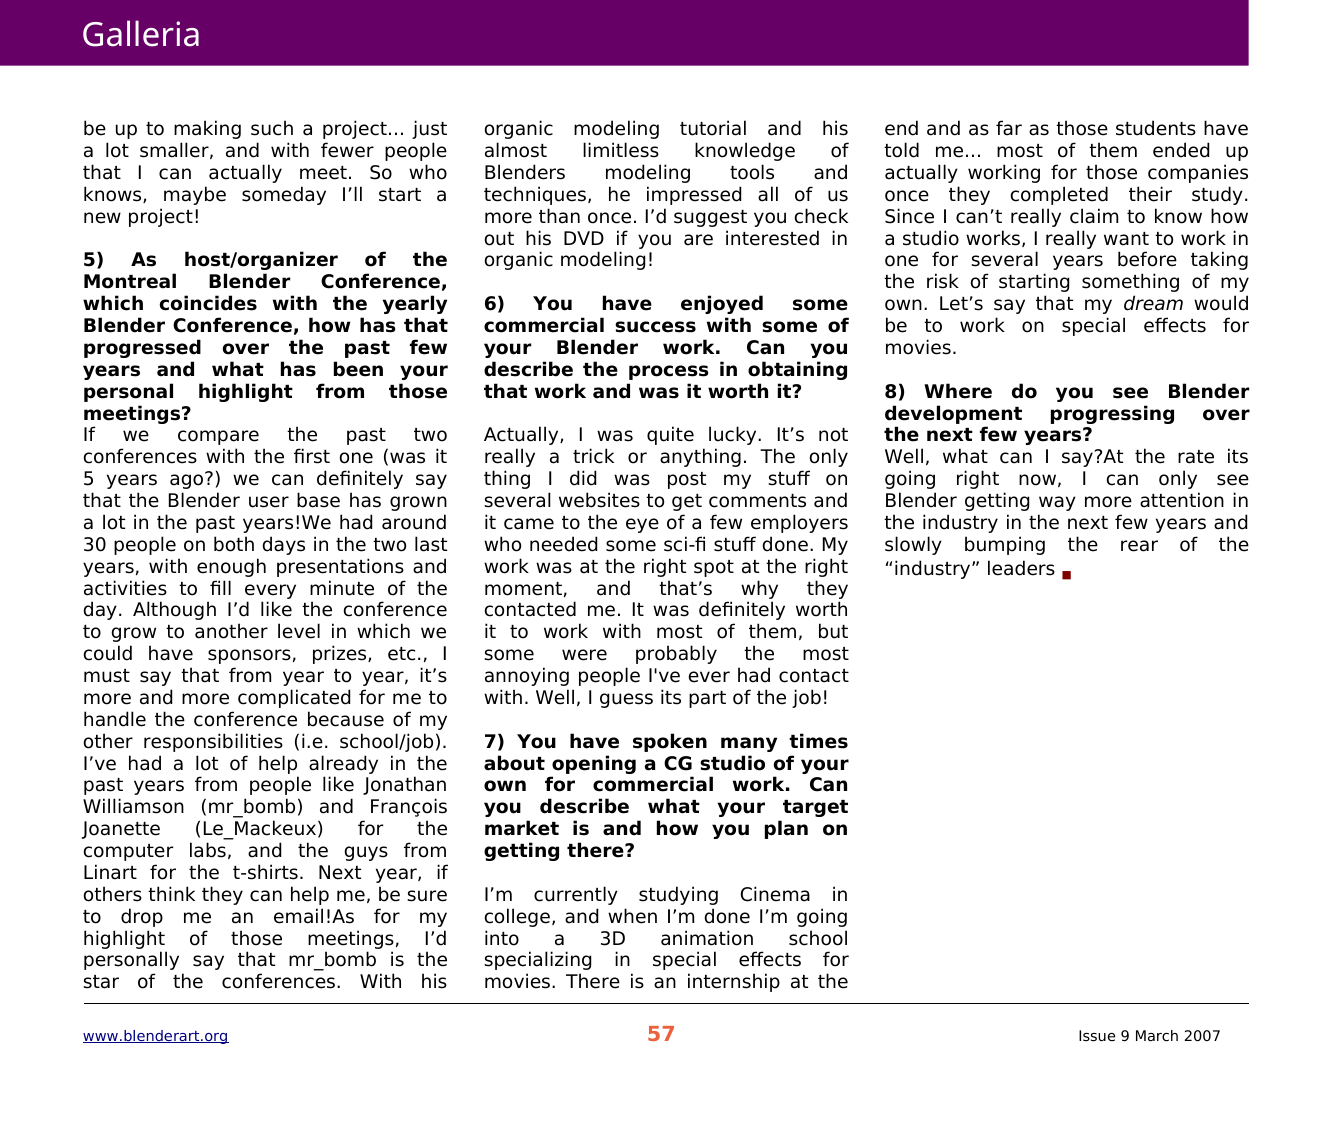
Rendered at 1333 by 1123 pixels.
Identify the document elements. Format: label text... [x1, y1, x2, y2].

text end and as far as those students have told me... most of them ended up actually working for those companies once they completed their study. Since I can’t really claim to know how a studio works, I really want to work in one for several years before taking the risk of starting something of my own. Let’s say that my dream would be to work on special effects for movies. [884, 118, 1249, 359]
text 6) You have enjoyed some commercial success with some of your Blender work. Can you describe the process in obtaining that work and was it worth it? [483, 293, 849, 402]
text Actually, I was quite lucky. It’s not really a trick or anything. The only thing I did was post my stuff on several websites to get comments and it came to the eye of a few employers who needed some sci-fi stuff done. My work was at the right spot at the right moment, and that’s why they contacted me. It was definitely worth it to work with most of them, but some were probably the most annoying people I've ever had contact with. Well, I guess its part of the job! [483, 424, 849, 709]
text I’m currently studying Cinema in college, and when I’m done I’m going into a 3D animation school specializing in special effects for movies. There is an internship at the [483, 884, 849, 993]
text Well, what can I say?At the rate its going right now, I can only see Blender getting way more attention in the industry in the next few years and slowly bumping the rear of the “industry” leaders ■ [884, 446, 1249, 581]
text I learned that it is almost impossible to accomplish. I was a bit naive, like everyone starting a new hobby such as 3d animation, to think I could accomplish a full length movie with people living in different countries, with different mentalities and in different time zones that I never met!It sure was a great experience. We all learned a lot about modeling, texturing, and animating. We also learned a lot about how a project should not be organized!Although that project failed completely, I would still be up to making such a project... just a lot smaller, and with fewer people that I can actually meet. So who knows, maybe someday I’ll start a new project! [83, 118, 448, 227]
text 8) Where do you see Blender development progressing over the next few years? [884, 381, 1249, 446]
text 5) As host/organizer of the Montreal Blender Conference, which coincides with the yearly Blender Conference, how has that progressed over the past few years and what has been your personal highlight from those meetings? [83, 249, 448, 424]
text 7) You have spoken many times about opening a CG studio of your own for commercial work. Can you describe what your target market is and how you plan on getting there? [483, 731, 849, 862]
text organic modeling tutorial and his almost limitless knowledge of Blenders modeling tools and techniques, he impressed all of us more than once. I’d suggest you check out his DVD if you are interested in organic modeling! [483, 118, 849, 271]
text If we compare the past two conferences with the first one (was it 5 years ago?) we can definitely say that the Blender user base has grown a lot in the past years!We had around 30 people on both days in the two last years, with enough presentations and activities to fill every minute of the day. Although I’d like the conference to grow to another level in which we could have sponsors, prizes, etc., I must say that from year to year, it’s more and more complicated for me to handle the conference because of my other responsibilities (i.e. school/job). I’ve had a lot of help already in the past years from people like Jonathan Williamson (mr_bomb) and François Joanette (Le_Mackeux) for the computer labs, and the guys from Linart for the t-shirts. Next year, if others think they can help me, be sure to drop me an email!As for my highlight of those meetings, I’d personally say that mr_bomb is the star of the conferences. With his [83, 424, 448, 993]
